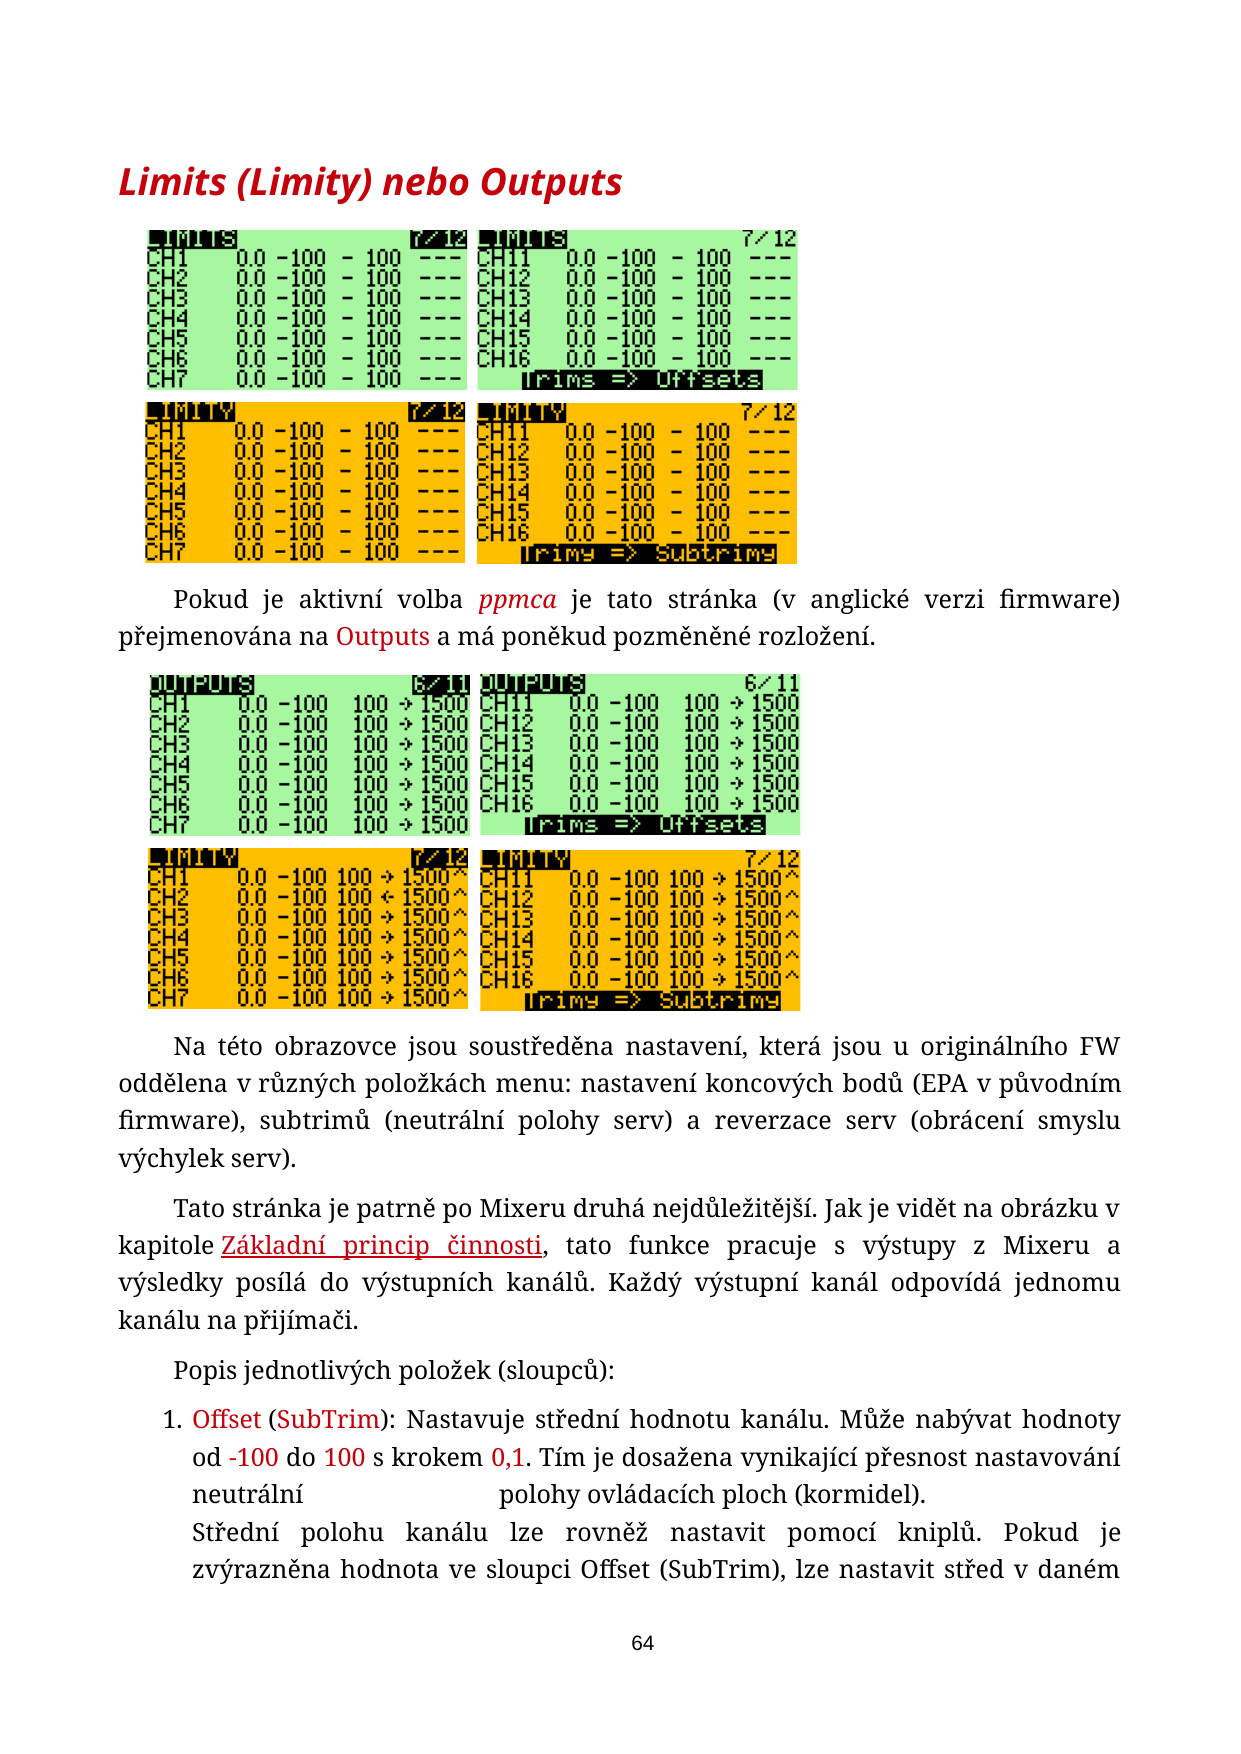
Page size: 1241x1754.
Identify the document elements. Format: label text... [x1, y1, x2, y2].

text Tato stránka je patrně po Mixeru druhá nejdůležitější. Jak je vidět na obrázku v kapi­tole Základní princip činnosti, tato funkce pracuje s výstupy z Mixeru a výsledky posílá do výstupních kanálů. Každý výstupní kanál odpovídá jednomu kanálu na přijímači. [118, 1190, 1122, 1336]
list Offset (SubTrim): Nastavuje střední hodnotu kanálu. Může nabývat hodnoty od -100 do 100 s krokem 0,1. Tím je dosažena vynikající přesnost nastavování neutrální polohy ovládacích ploch (kormidel). Střední polohu kanálu lze rovněž nastavit po­mocí kniplů. Pokud je zvýrazněna hodnota ve sloupci Offset (SubTrim), lze nastavit střed v daném [162, 1402, 1122, 1586]
picture [477, 230, 798, 390]
picture [476, 403, 797, 564]
text Na této obrazovce jsou soustředěna nastavení, která jsou u originálního FW oddělena v různých položkách menu: nastavení koncových bodů (EPA v původním firmware), sub­trimů (neutrální polohy serv) a reverzace serv (obrácení smyslu výchylek serv). [118, 669, 1122, 1174]
picture [147, 230, 468, 390]
picture [480, 850, 801, 1011]
picture [480, 674, 801, 835]
picture [148, 848, 468, 1009]
text Popis jednotlivých položek (sloupců): [118, 1352, 1122, 1386]
text Pokud je aktivní volba ppmca je tato stránka (v anglické verzi firmware) přejmenována na Outputs a má poněkud pozměněné rozložení. [118, 242, 1122, 653]
picture [149, 675, 470, 836]
picture [145, 402, 466, 563]
subtitle Limits (Limity) nebo Outputs [118, 155, 1122, 206]
